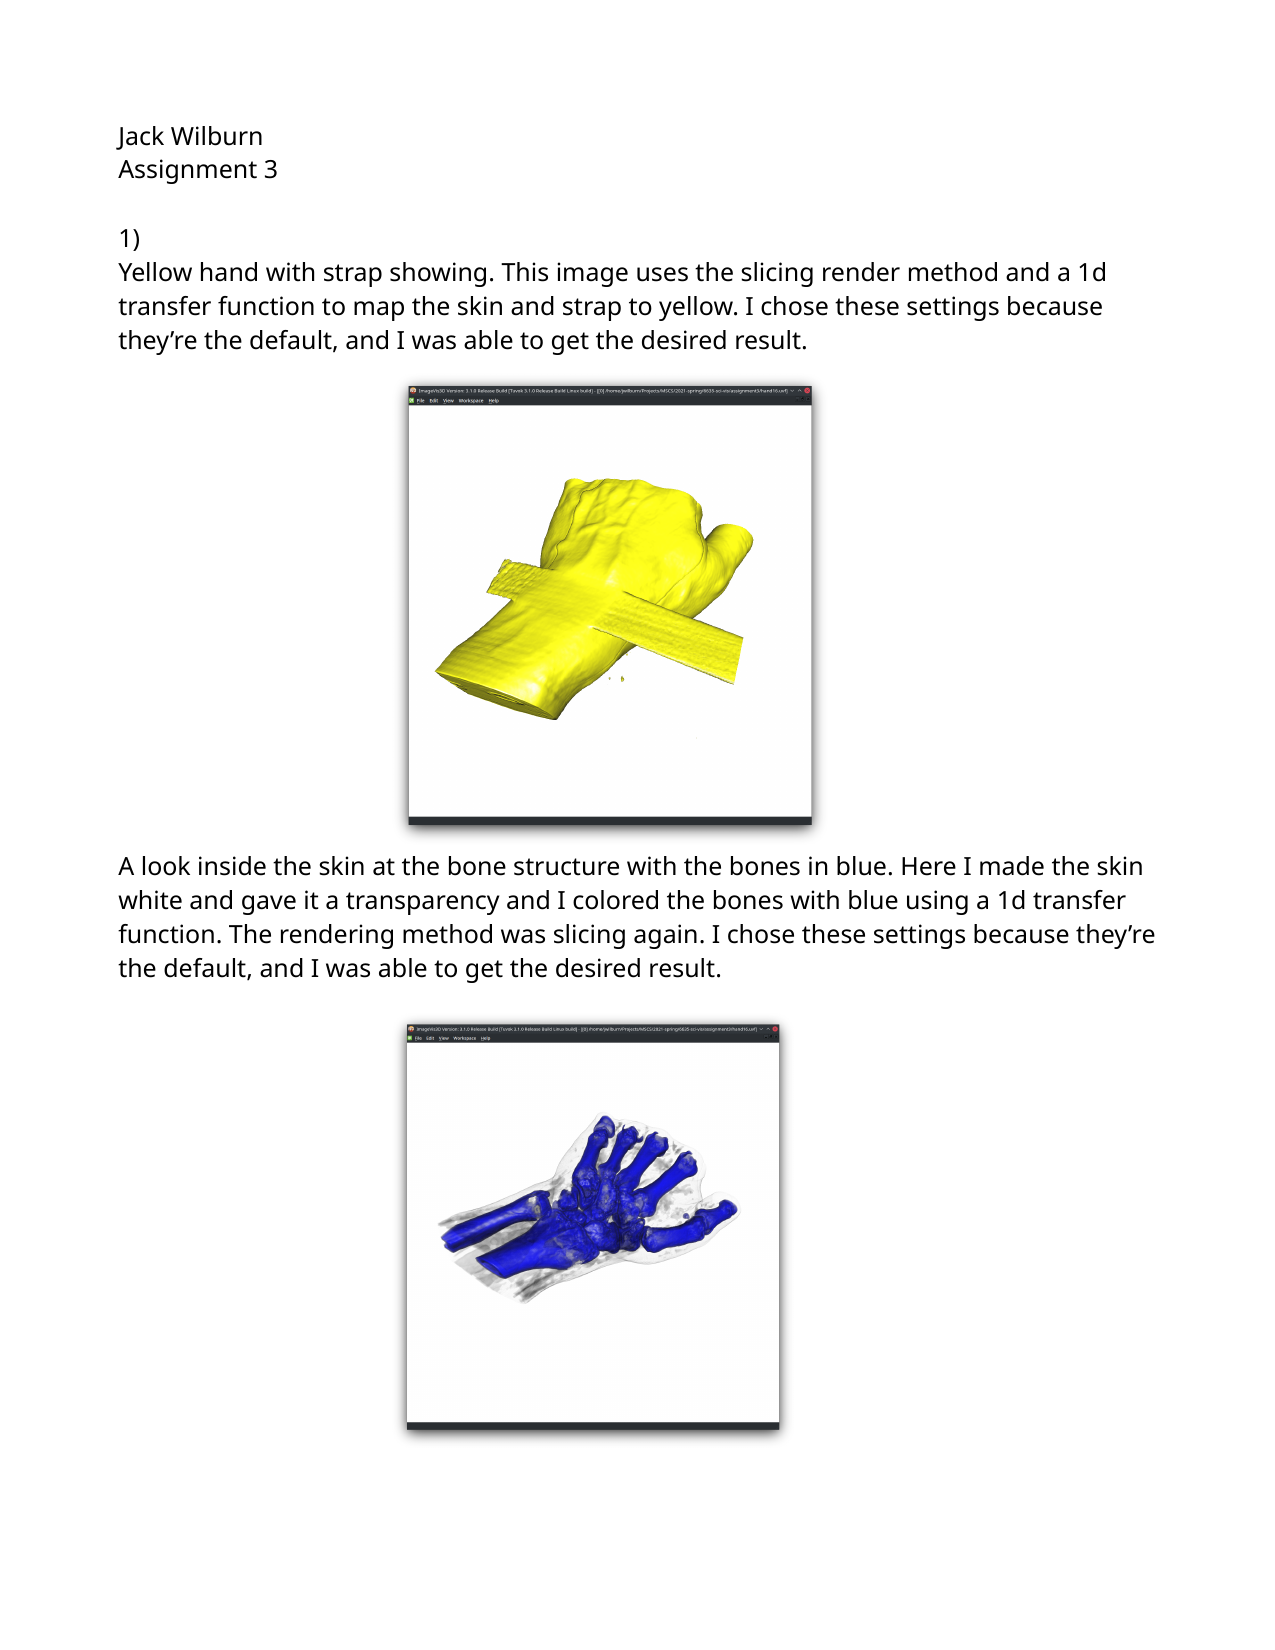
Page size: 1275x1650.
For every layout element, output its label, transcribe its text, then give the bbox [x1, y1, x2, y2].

picture [388, 1009, 798, 1452]
text Yellow hand with strap showing. This image uses the slicing render method and a 1d transfer function to map the skin and strap to yellow. I chose these settings because they’re the default, and I was able to get the desired result. [118, 254, 1157, 357]
picture [388, 369, 832, 849]
text Jack Wilburn [118, 118, 1157, 152]
text A look inside the skin at the bone structure with the bones in blue. Here I made the skin white and gave it a transparency and I colored the bones with blue using a 1d transfer function. The rendering method was slicing again. I chose these settings because they’re the default, and I was able to get the desired result. [118, 357, 1157, 985]
text Assignment 3 [118, 152, 1157, 186]
text 1) [118, 220, 1157, 254]
